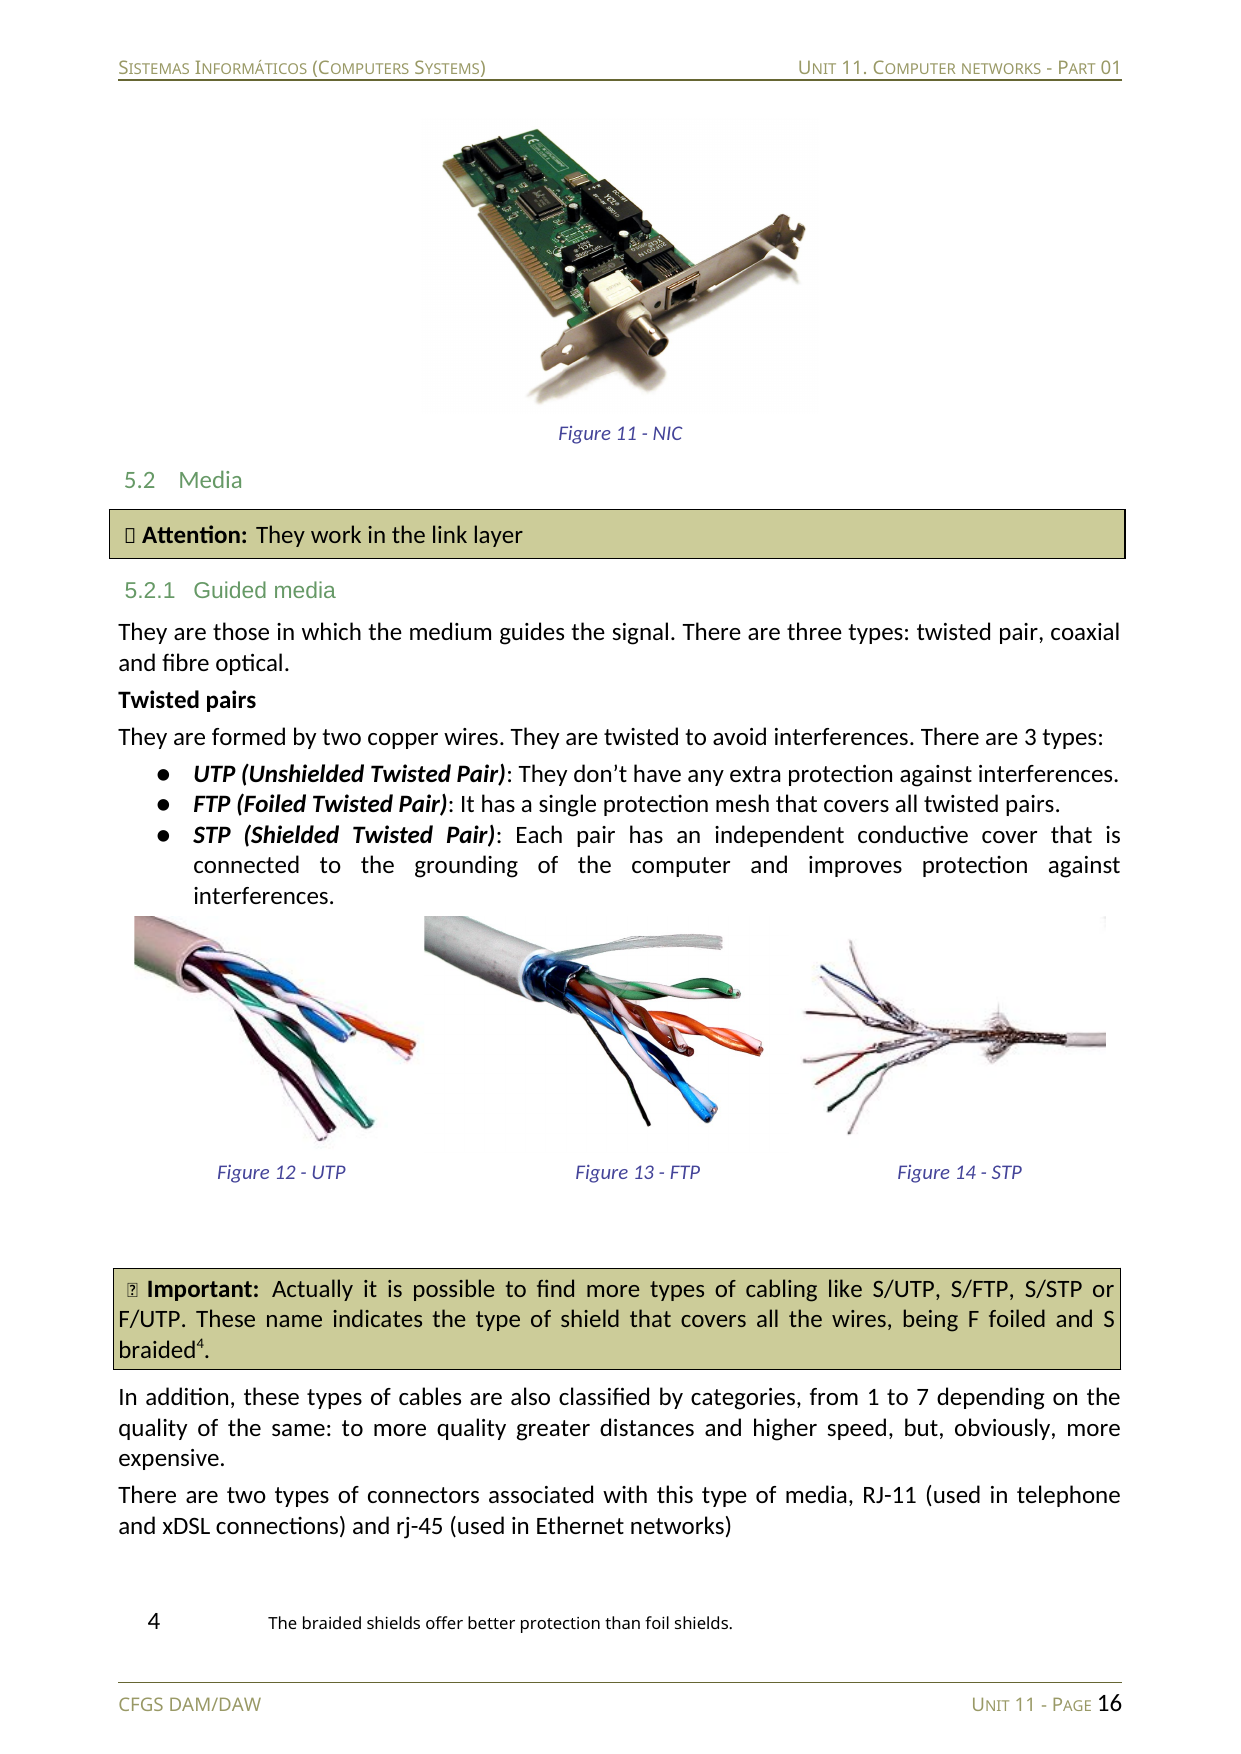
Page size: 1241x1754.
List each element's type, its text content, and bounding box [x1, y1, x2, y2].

text In addition, these types of cables are also classified by categories, from 1 to 7 depending on the quality of the same: to more quality greater distances and higher speed, but, obviously, more expensive. [118, 1381, 1122, 1473]
picture [420, 118, 820, 414]
text Figure 11 - NIC [118, 420, 1122, 445]
text Twisted pairs [118, 684, 1122, 714]
text 📖 Important: Actually it is possible to find more types of cabling like S/UTP, S/FTP, S/STP or F/UTP. These name indicates the type of shield that covers all the wires, being F foiled and S braided. [114, 1269, 1120, 1369]
text There are two types of connectors associated with this type of media, RJ-11 (used in telephone and xDSL connections) and rj-45 (used in Ethernet networks) [118, 1479, 1122, 1541]
text Figure 12 - UTP Figure 13 - FTP Figure 14 - STP [118, 1159, 1122, 1185]
text They are those in which the medium guides the signal. There are three types: twisted pair, coaxial and fibre optical. [118, 616, 1122, 677]
text The braided shields offer better protection than foil shields. [147, 1605, 1122, 1636]
list STP (Shielded Twisted Pair): Each pair has an independent conductive cover that is connected to the grounding of the computer and improves protection against interferences. [156, 819, 1122, 910]
list UTP (Unshielded Twisted Pair): They don’t have any extra protection against interferences. [156, 758, 1122, 788]
picture [134, 916, 1106, 1153]
subtitle Guided media [118, 577, 1122, 604]
subtitle Media [118, 464, 1122, 494]
text ❕ Attention: They work in the link layer [110, 510, 1124, 558]
list FTP (Foiled Twisted Pair): It has a single protection mesh that covers all twisted pairs. [156, 788, 1122, 819]
text They are formed by two copper wires. They are twisted to avoid interferences. There are 3 types: [118, 721, 1122, 751]
